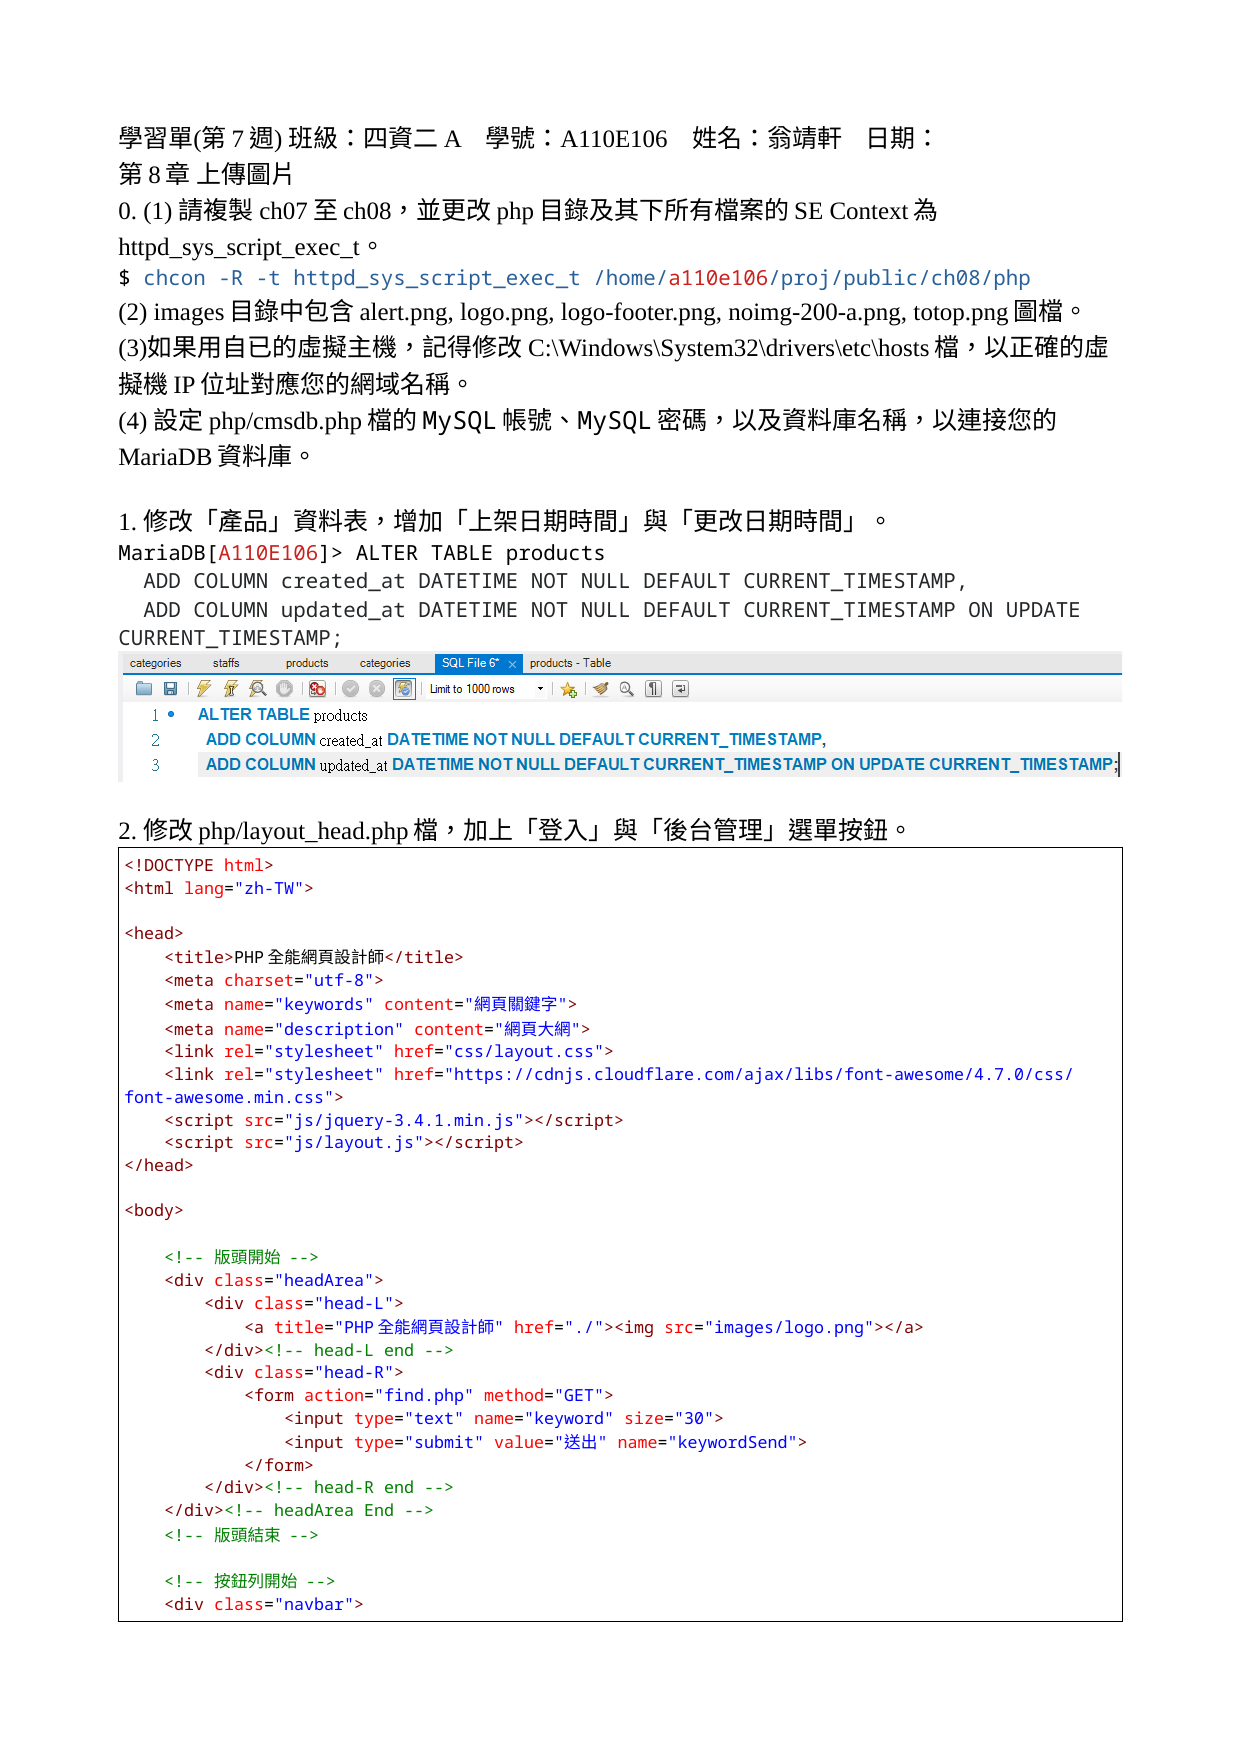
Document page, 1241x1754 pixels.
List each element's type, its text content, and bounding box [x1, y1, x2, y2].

text (3)如果用自已的虛擬主機，記得修改 C:\Windows\System32\drivers\etc\hosts檔，以正確的虛擬機IP位址對應您的網域名稱。 [118, 328, 1122, 400]
text 2. 修改php/layout_head.php檔，加上「登入」與「後台管理」選單按鈕。 [118, 811, 1122, 847]
text (4) 設定php/cmsdb.php檔的MySQL帳號、MySQL密碼，以及資料庫名稱，以連接您的MariaDB資料庫。 [118, 400, 1122, 473]
text MariaDB[A110E106]> ALTER TABLE products [118, 538, 1122, 566]
text ADD COLUMN created_at DATETIME NOT NULL DEFAULT CURRENT_TIMESTAMP, [118, 566, 1122, 595]
text $ chcon -R -t httpd_sys_script_exec_t /home/a110e106/proj/public/ch08/php [118, 263, 1122, 292]
text 第8章 上傳圖片 [118, 154, 1122, 191]
text 0. (1) 請複製 ch07至ch08，並更改php目錄及其下所有檔案的SE Context為httpd_sys_script_exec_t。 [118, 191, 1122, 263]
text 1. 修改「產品」資料表，增加「上架日期時間」與「更改日期時間」。 [118, 502, 1122, 538]
text 學習單(第7週) 班級：四資二A 學號：A110E106 姓名：翁靖軒 日期： [118, 118, 1122, 154]
text (2) images目錄中包含alert.png, logo.png, logo-footer.png, noimg-200-a.png, totop.png圖檔。 [118, 292, 1122, 328]
text ADD COLUMN updated_at DATETIME NOT NULL DEFAULT CURRENT_TIMESTAMP ON UPDATE CURRENT_TIMESTAMP; [118, 595, 1122, 651]
table_header <!DOCTYPE html> <html lang="zh-TW"> <head> <title>PHP全能網頁設計師</title> <meta charset="utf-8"> <meta name="keywords" content="網頁關鍵字"> <meta name="description" content="網頁大網"> <link rel="stylesheet" href="css/layout.css"> <link rel="stylesheet" href="https://cdnjs.cloudflare.com/ajax/libs/font-awesome/4.7.0/css/font-awesome.min.css"> <script src="js/jquery-3.4.1.min.js"></script> <script src="js/layout.js"></script> </head> <body> <!-- 版頭開始 --> <div class="headArea"> <div class="head-L"> <a title="PHP全能網頁設計師" href="./"><img src="images/logo.png"></a> </div><!-- head-L end --> <div class="head-R"> <form action="find.php" method="GET"> <input type="text" name="keyword" size="30"> <input type="submit" value="送出" name="keywordSend"> </form> </div><!-- head-R end --> </div><!-- headArea End --> <!-- 版頭結束 --> <!-- 按鈕列開始 --> <div class="navbar"> [119, 848, 1122, 1621]
